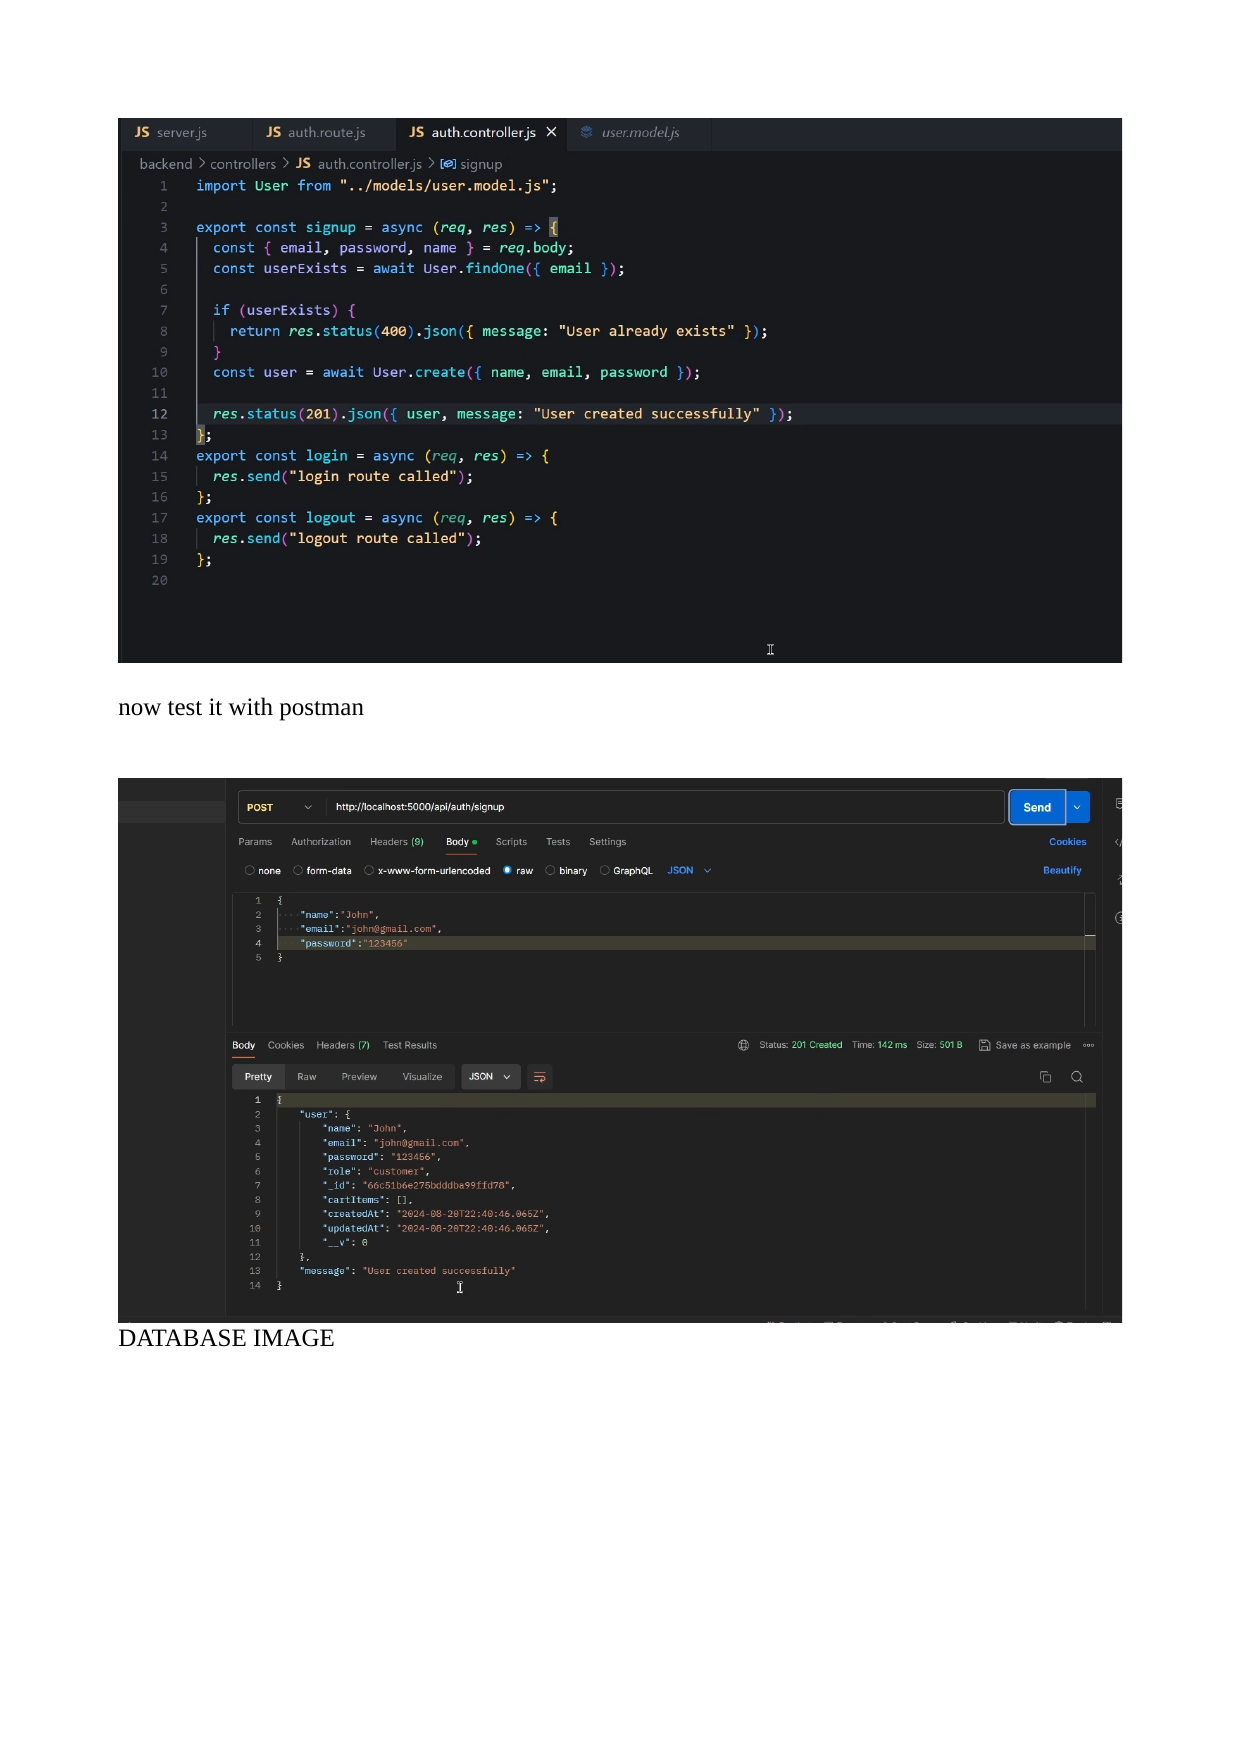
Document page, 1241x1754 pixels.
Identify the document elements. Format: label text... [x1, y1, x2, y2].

text now test it with postman [118, 692, 1122, 721]
text DATABASE IMAGE [118, 1323, 1122, 1352]
picture [118, 118, 1123, 663]
picture [118, 778, 1123, 1323]
